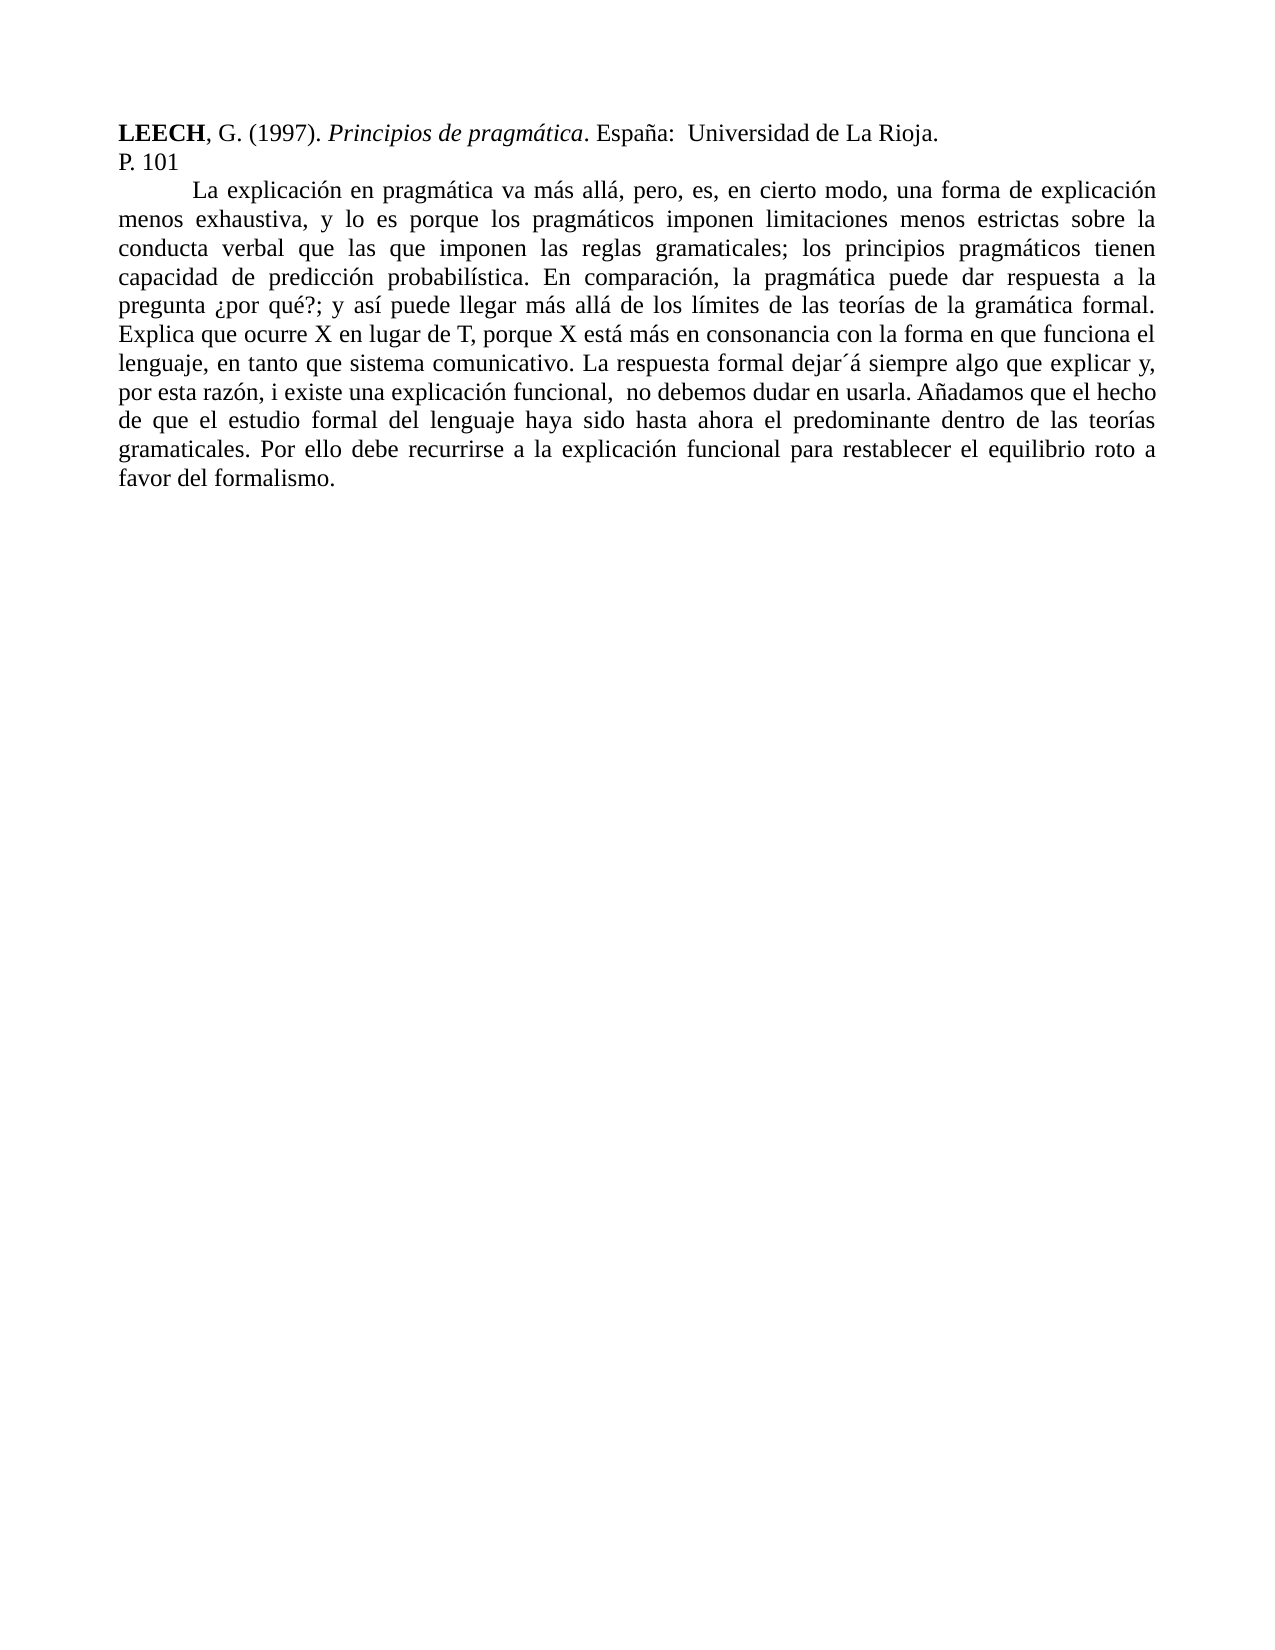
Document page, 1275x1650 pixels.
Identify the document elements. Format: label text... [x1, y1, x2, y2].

text La explicación en pragmática va más allá, pero, es, en cierto modo, una forma de explicación menos exhaustiva, y lo es porque los pragmáticos imponen limitaciones menos estrictas sobre la conducta verbal que las que imponen las reglas gramaticales; los principios pragmáticos tienen capacidad de predicción probabilística. En comparación, la pragmática puede dar respuesta a la pregunta ¿por qué?; y así puede llegar más allá de los límites de las teorías de la gramática formal. Explica que ocurre X en lugar de T, porque X está más en consonancia con la forma en que funciona el lenguaje, en tanto que sistema comunicativo. La respuesta formal dejar´á siempre algo que explicar y, por esta razón, i existe una explicación funcional, no debemos dudar en usarla. Añadamos que el hecho de que el estudio formal del lenguaje haya sido hasta ahora el predominante dentro de las teorías gramaticales. Por ello debe recurrirse a la explicación funcional para restablecer el equilibrio roto a favor del formalismo. [118, 176, 1157, 492]
text P. 101 [118, 147, 1157, 176]
text LEECH, G. (1997). Principios de pragmática. España: Universidad de La Rioja. [118, 118, 1157, 147]
